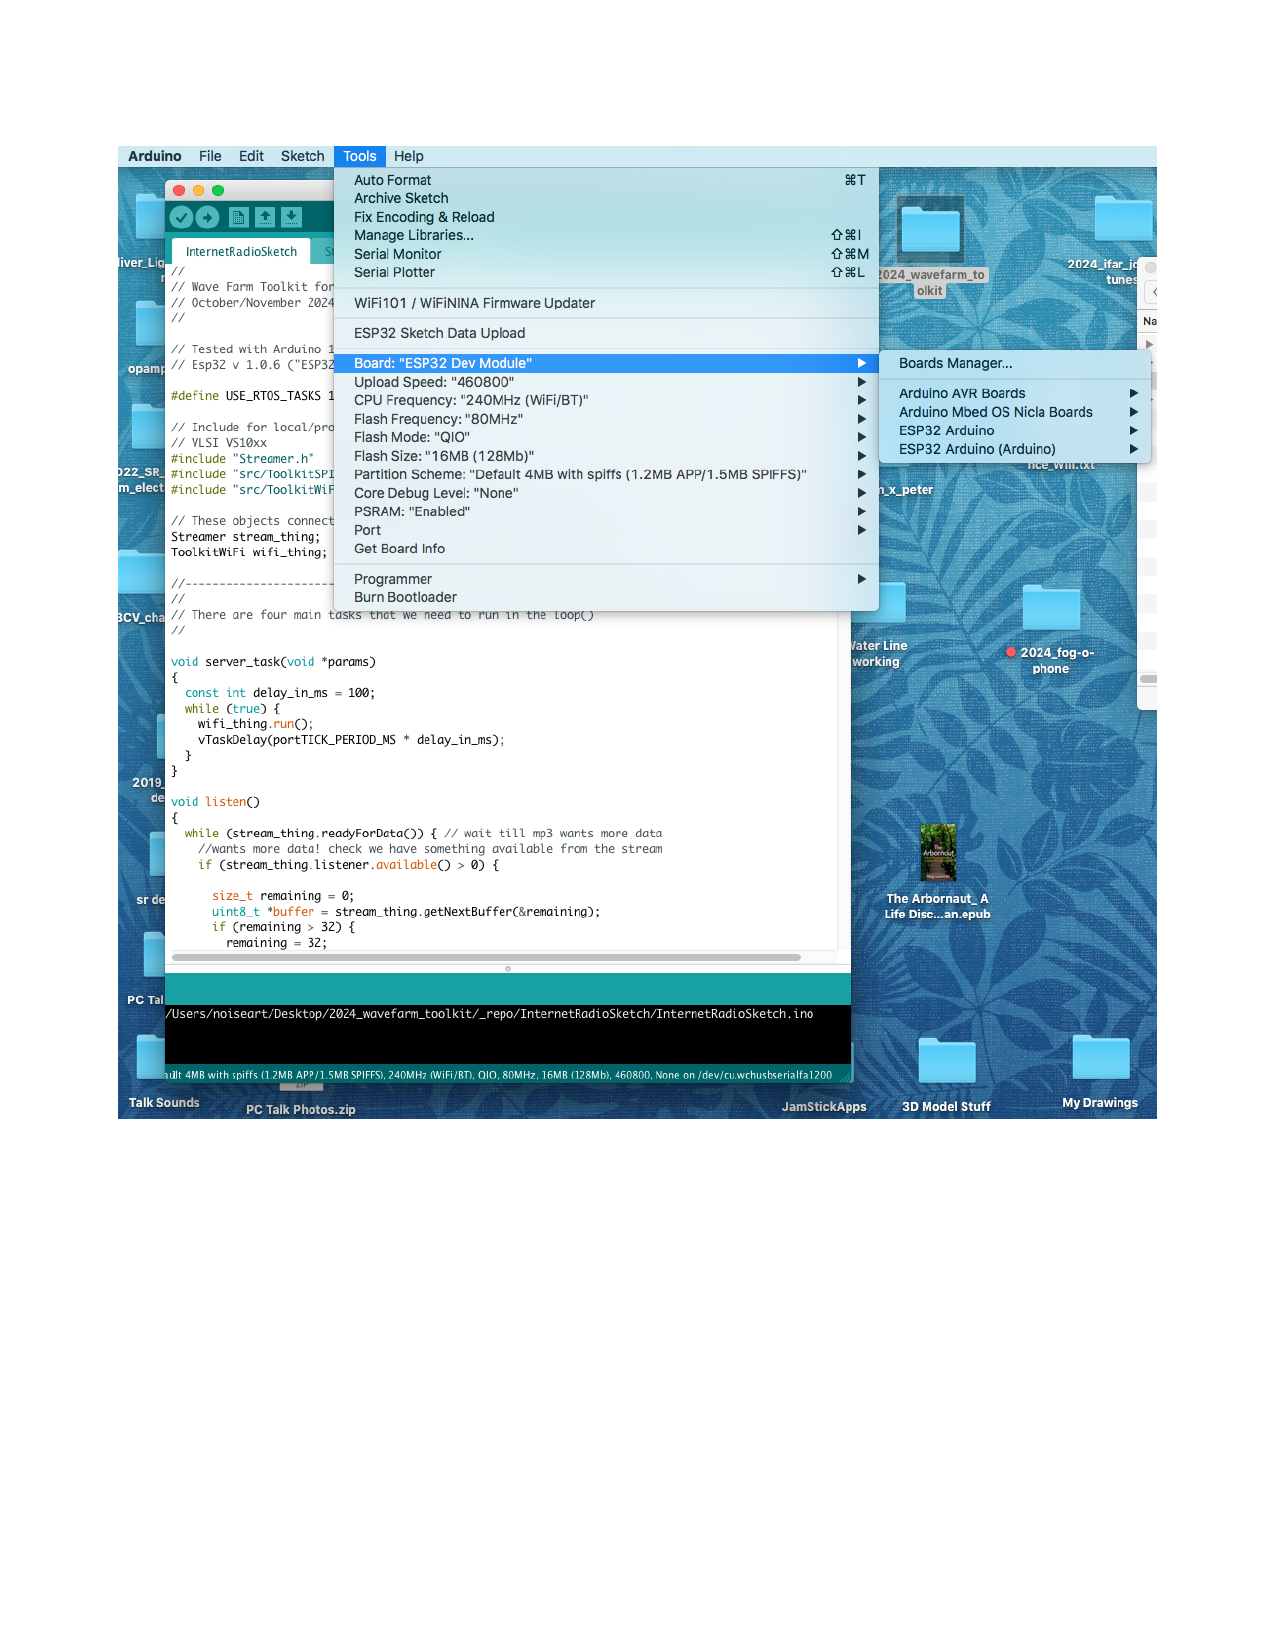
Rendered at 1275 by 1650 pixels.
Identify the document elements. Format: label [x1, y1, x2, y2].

picture [118, 146, 1157, 1119]
